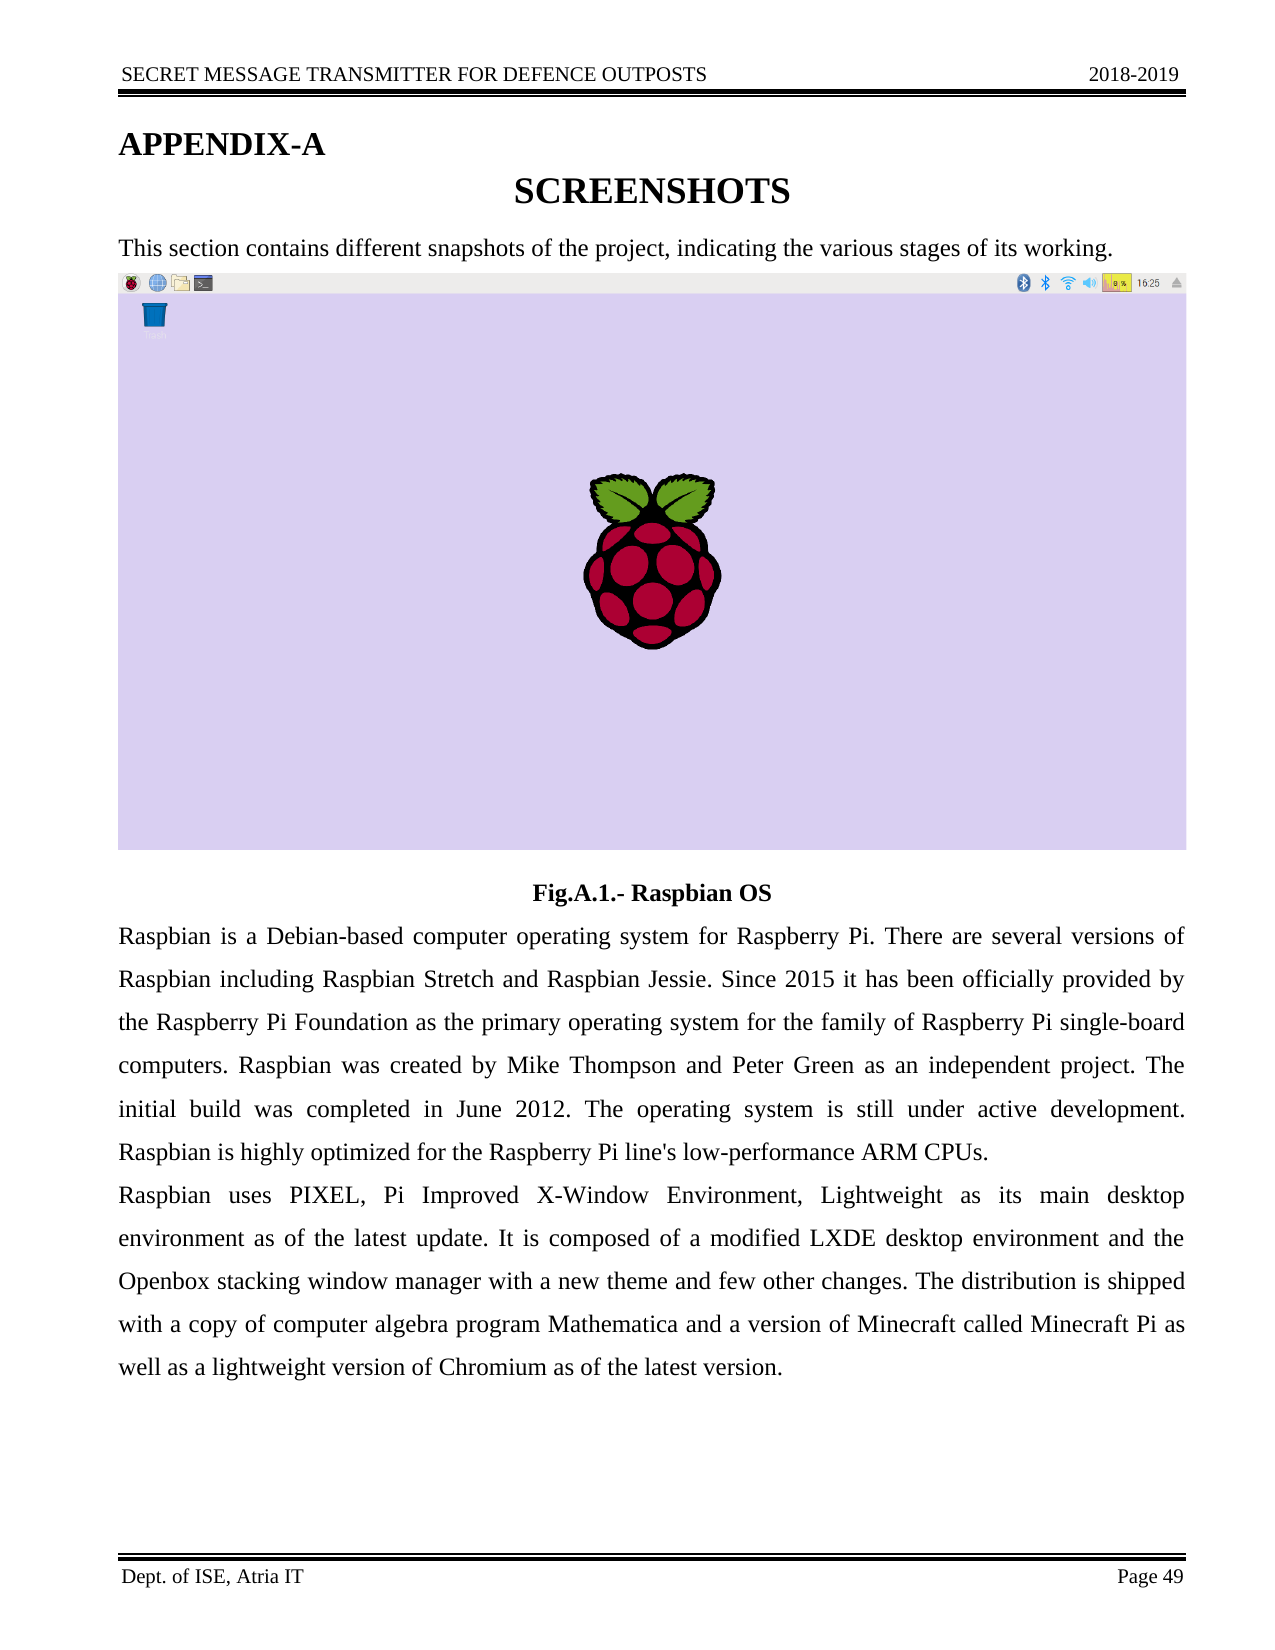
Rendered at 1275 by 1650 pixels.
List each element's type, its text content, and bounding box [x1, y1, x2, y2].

text This section contains different snapshots of the project, indicating the various stages of its working. [118, 233, 1186, 262]
text SCREENSHOTS [118, 168, 1186, 211]
text Raspbian uses PIXEL, Pi Improved X-Window Environment, Lightweight as its main desktop environment as of the latest update. It is composed of a modified LXDE desktop environment and the Openbox stacking window manager with a new theme and few other changes. The distribution is shipped with a copy of computer algebra program Mathematica and a version of Minecraft called Minecraft Pi as well as a lightweight version of Chromium as of the latest version. [118, 1180, 1186, 1381]
text Fig.A.1.- Raspbian OS [118, 878, 1186, 907]
text APPENDIX-A [118, 124, 1186, 162]
picture [118, 273, 1187, 850]
text Raspbian is a Debian-based computer operating system for Raspberry Pi. There are several versions of Raspbian including Raspbian Stretch and Raspbian Jessie. Since 2015 it has been officially provided by the Raspberry Pi Foundation as the primary operating system for the family of Raspberry Pi single-board computers. Raspbian was created by Mike Thompson and Peter Green as an independent project. The initial build was completed in June 2012. The operating system is still under active development. Raspbian is highly optimized for the Raspberry Pi line's low-performance ARM CPUs. [118, 921, 1186, 1166]
